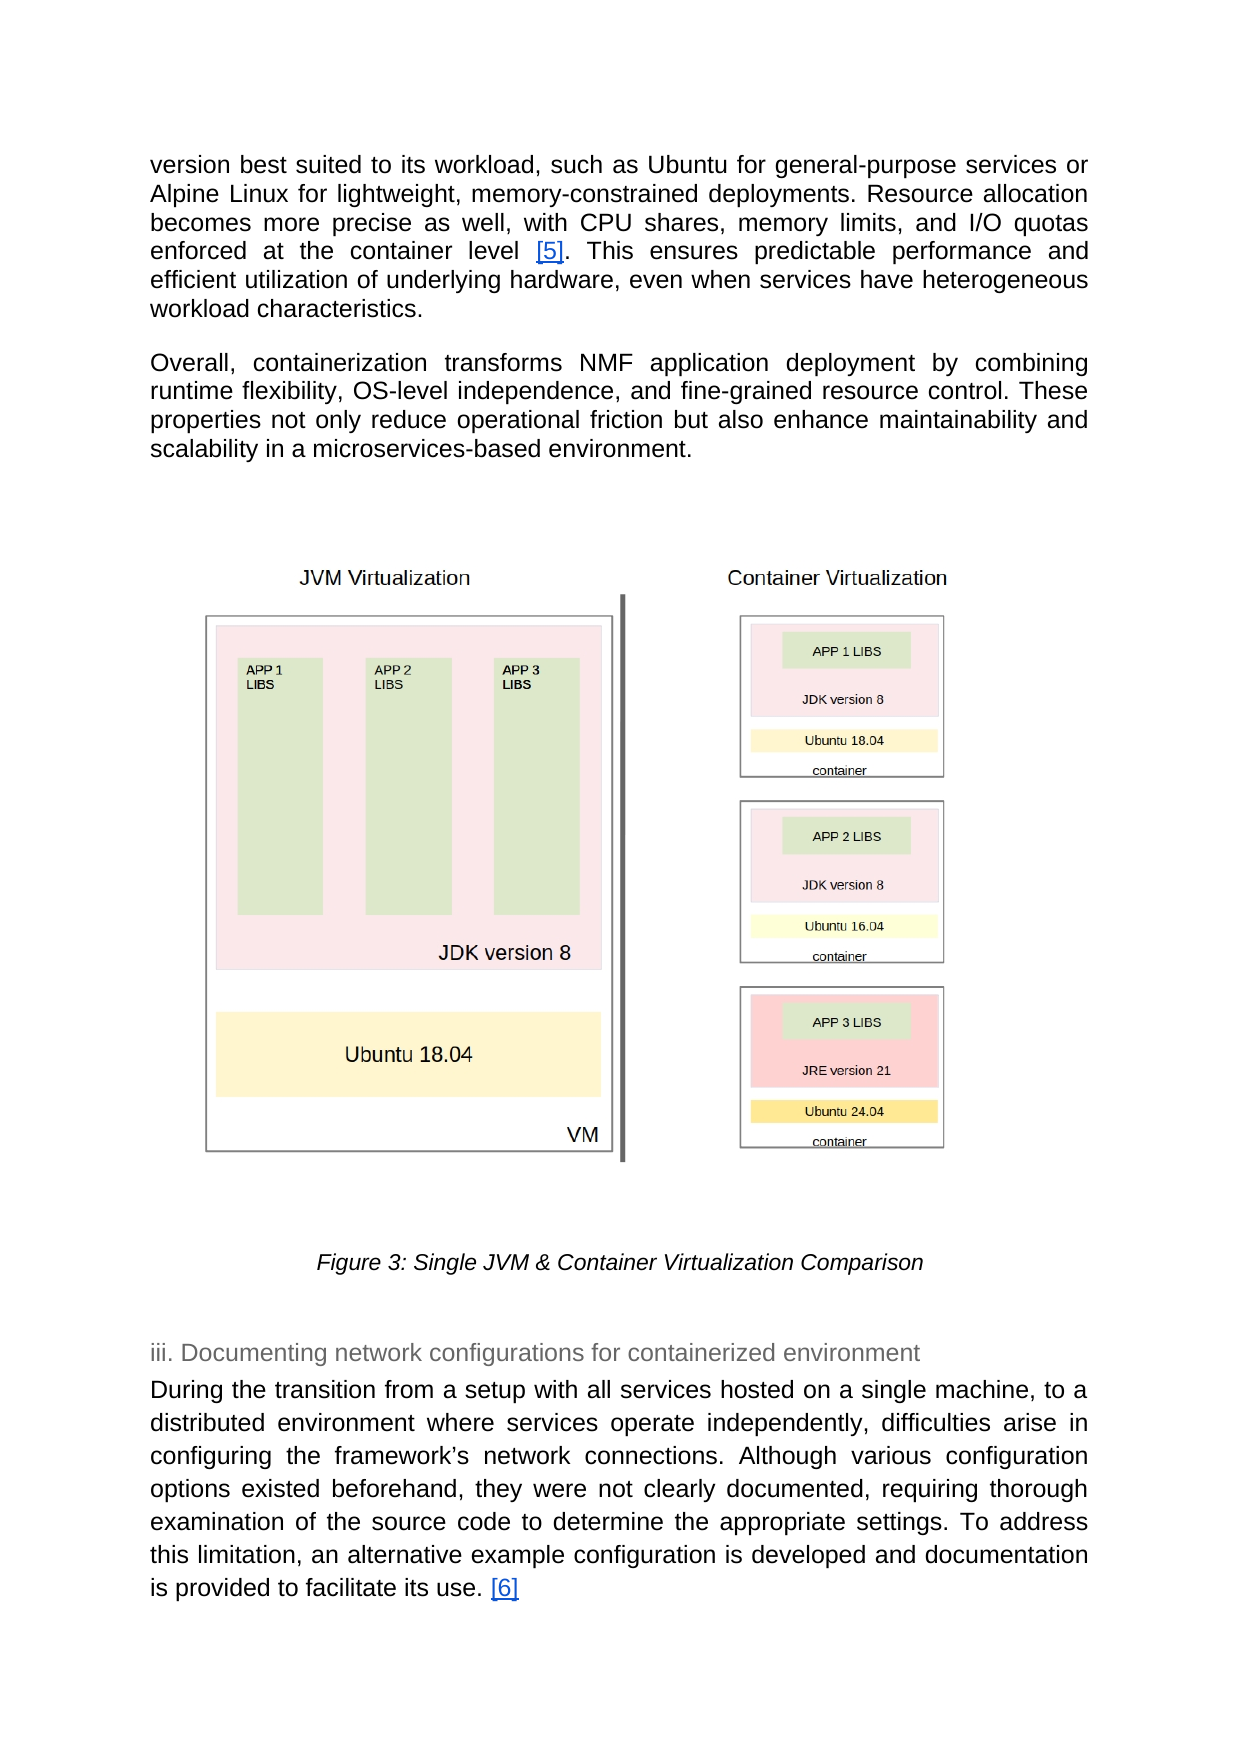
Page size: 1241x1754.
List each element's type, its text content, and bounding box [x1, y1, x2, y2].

text Overall, containerization transforms NMF application deployment by combining runtime flexibility, OS-level independence, and fine-grained resource control. These properties not only reduce operational friction but also enhance maintainability and scalability in a microservices-based environment. [150, 347, 1090, 462]
text version best suited to its workload, such as Ubuntu for general-purpose services or Alpine Linux for lightweight, memory-constrained deployments. Resource allocation becomes more precise as well, with CPU shares, memory limits, and I/O quotas enforced at the container level [5]. This ensures predictable performance and efficient utilization of underlying hardware, even when services have heterogeneous workload characteristics. [150, 150, 1090, 322]
subtitle iii. Documenting network configurations for containerized environment [150, 1338, 1090, 1367]
picture [150, 517, 1091, 1245]
text Figure 3: Single JVM & Container Virtualization Comparison [150, 1249, 1090, 1275]
text During the transition from a setup with all services hosted on a single machine, to a distributed environment where services operate independently, difficulties arise in configuring the framework’s network connections. Although various configuration options existed beforehand, they were not clearly documented, requiring thorough examination of the source code to determine the appropriate settings. To address this limitation, an alternative example configuration is developed and documentation is provided to facilitate its use. [6] [150, 1375, 1090, 1602]
